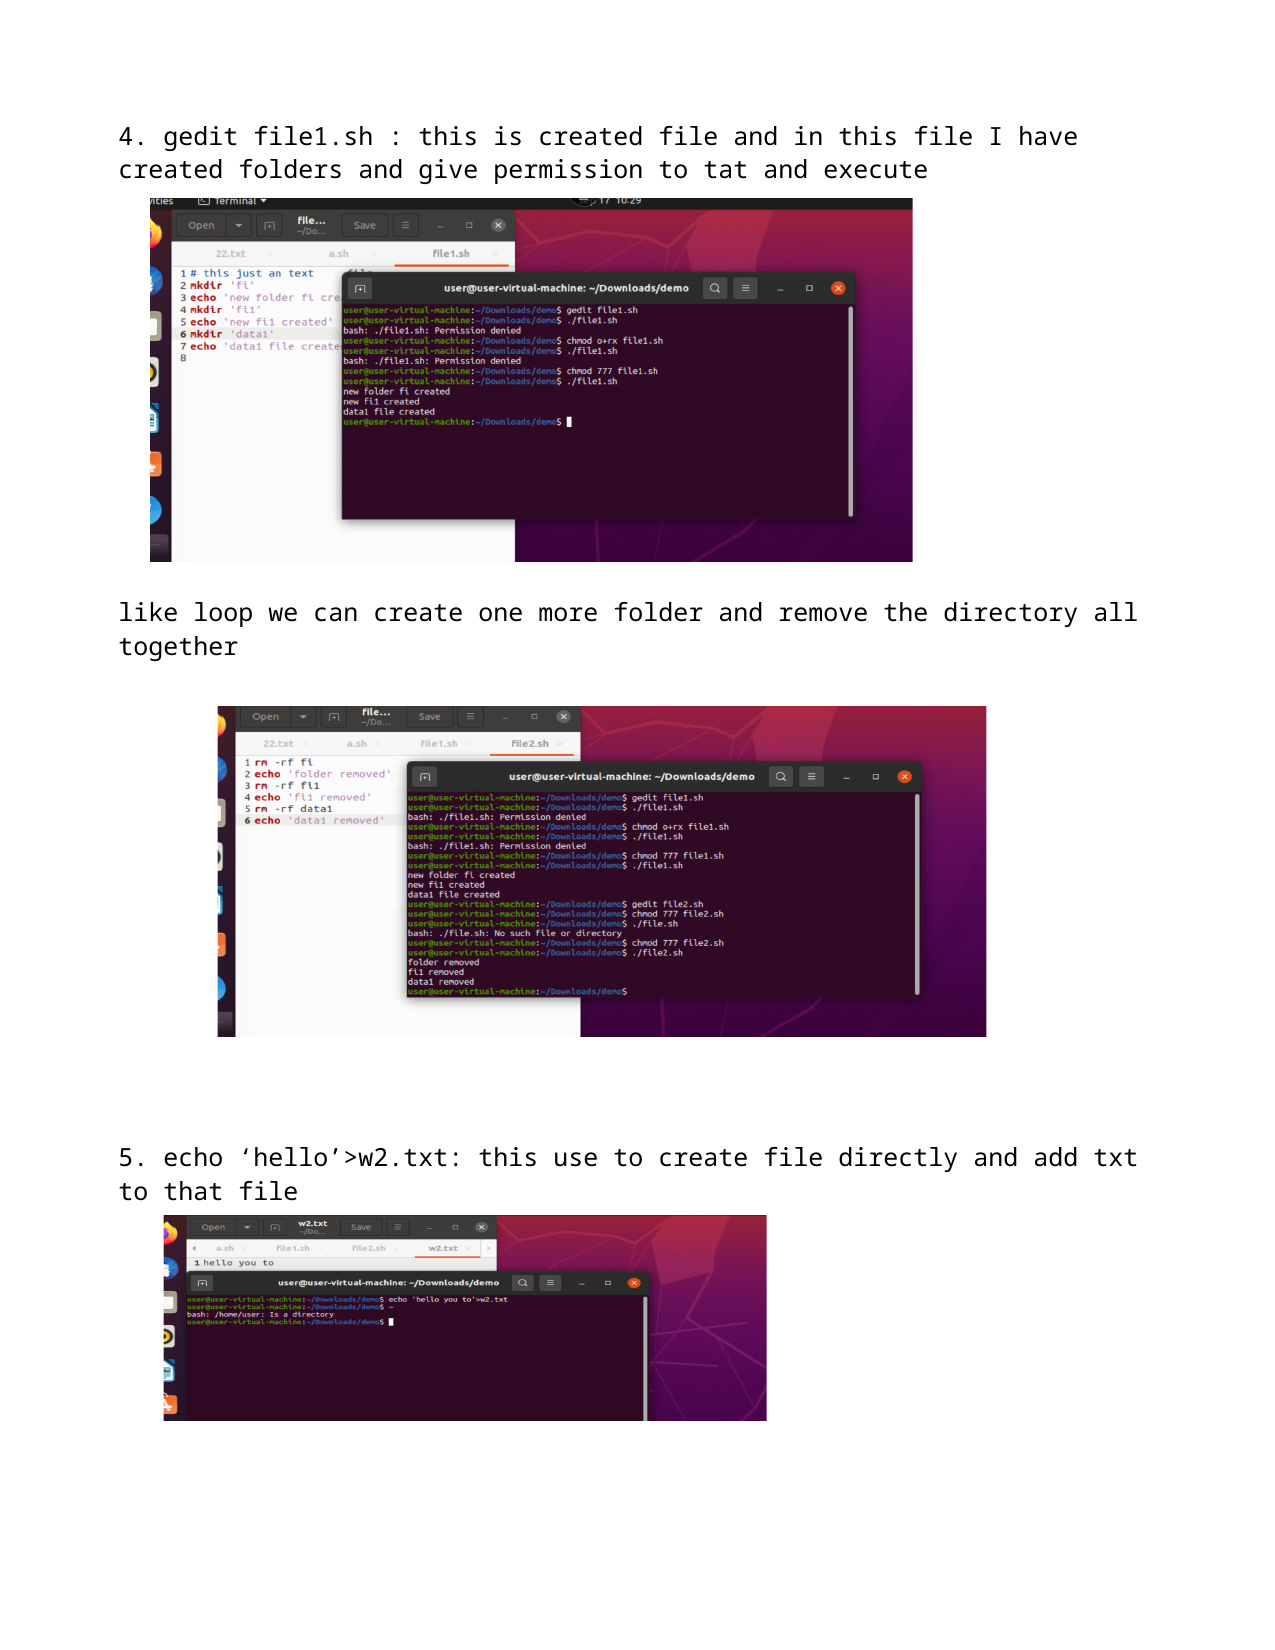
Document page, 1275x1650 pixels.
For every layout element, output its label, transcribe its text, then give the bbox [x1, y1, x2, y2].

picture [150, 198, 913, 562]
text 4. gedit file1.sh : this is created file and in this file I have created folders and give permission to tat and execute [118, 118, 1157, 186]
picture [217, 706, 987, 1037]
text like loop we can create one more folder and remove the directory all together [118, 595, 1157, 663]
picture [163, 1215, 767, 1421]
text 5. echo ‘hello’>w2.txt: this use to create file directly and add txt to that file [118, 1140, 1157, 1208]
